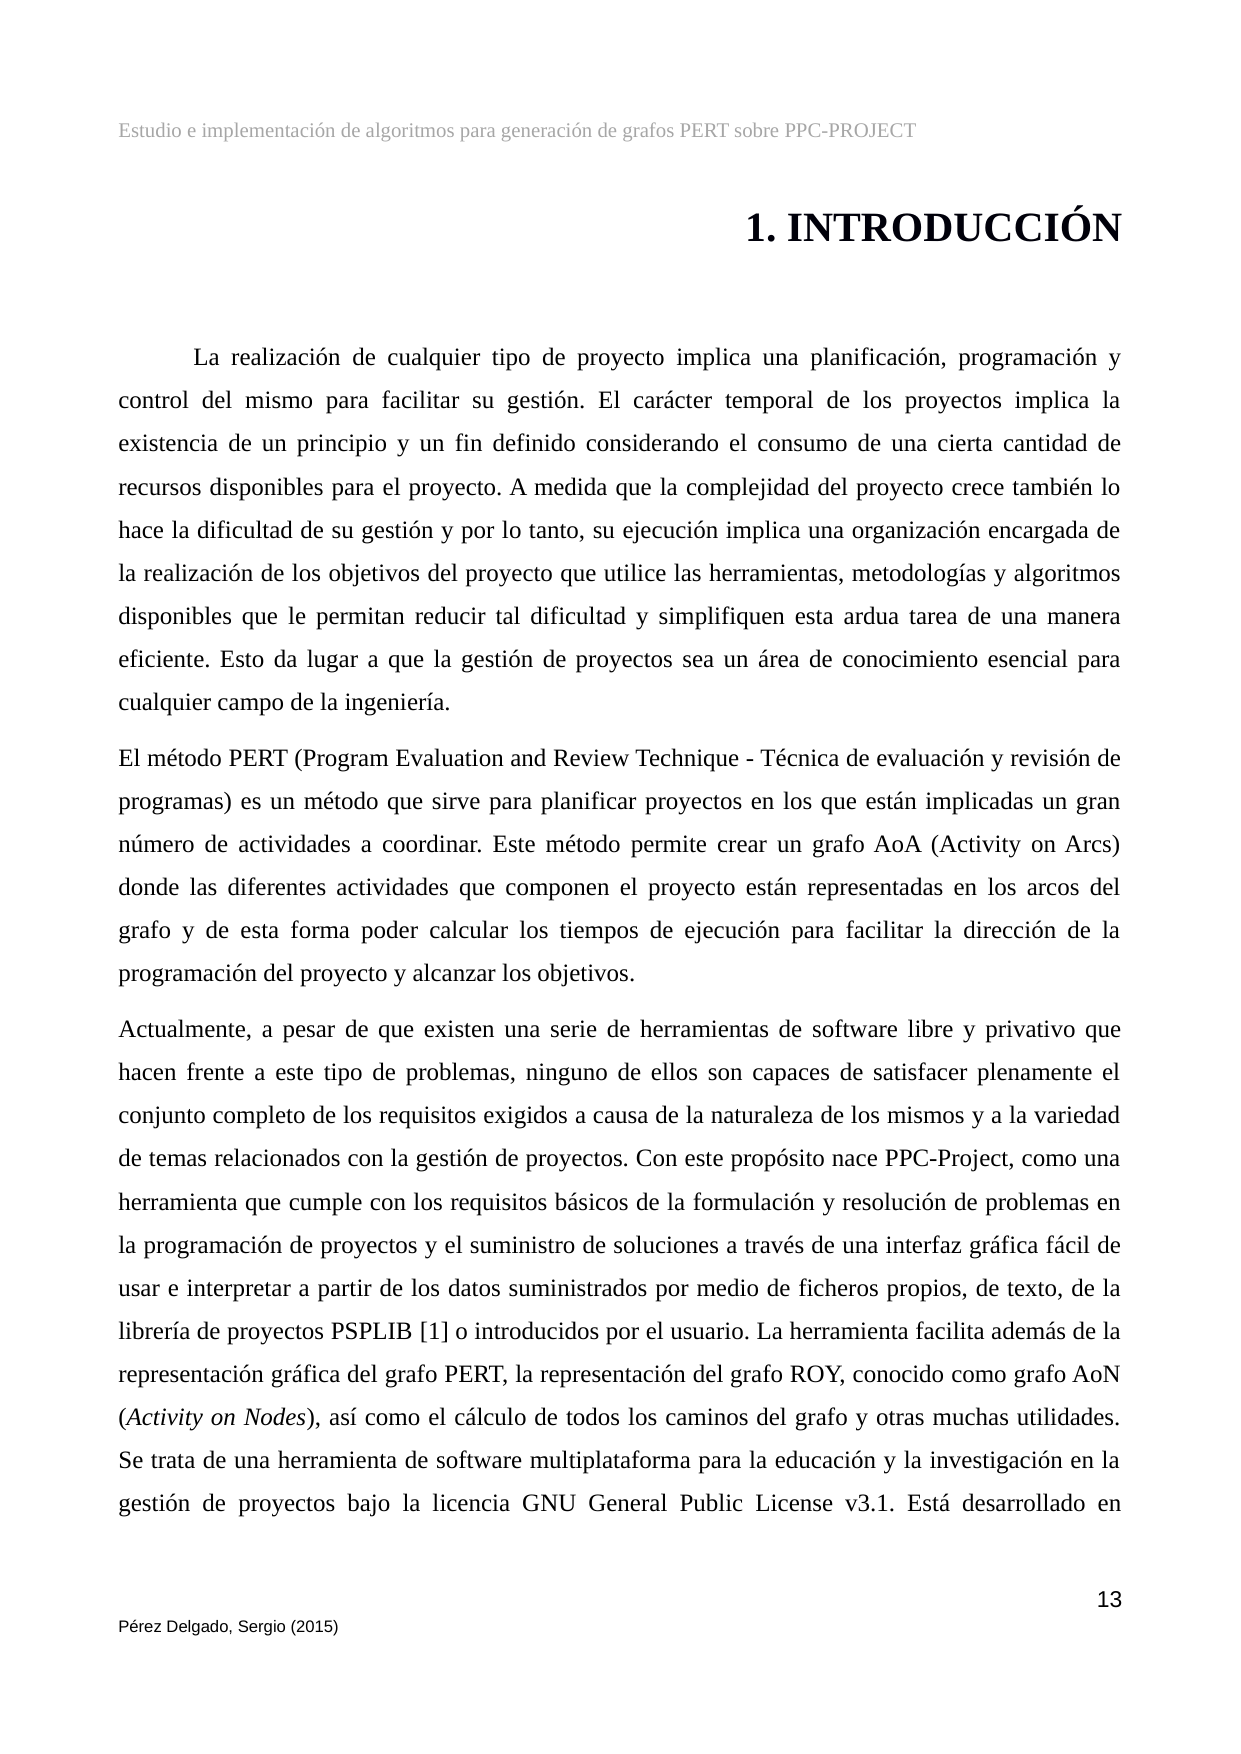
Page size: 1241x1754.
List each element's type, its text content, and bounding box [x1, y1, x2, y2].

text El método PERT (Program Evaluation and Review Technique - Técnica de evaluación y revisión de programas) es un método que sirve para planificar proyectos en los que están implicadas un gran número de actividades a coordinar. Este método permite crear un grafo AoA (Activity on Arcs) donde las diferentes actividades que componen el proyecto están representadas en los arcos del grafo y de esta forma poder calcular los tiempos de ejecución para facilitar la dirección de la programación del proyecto y alcanzar los objetivos. [118, 743, 1122, 987]
text La realización de cualquier tipo de proyecto implica una planificación, programación y control del mismo para facilitar su gestión. El carácter temporal de los proyectos implica la existencia de un principio y un fin definido considerando el consumo de una cierta cantidad de recursos disponibles para el proyecto. A medida que la complejidad del proyecto crece también lo hace la dificultad de su gestión y por lo tanto, su ejecución implica una organización encargada de la realización de los objetivos del proyecto que utilice las herramientas, metodologías y algoritmos disponibles que le permitan reducir tal dificultad y simplifiquen esta ardua tarea de una manera eficiente. Esto da lugar a que la gestión de proyectos sea un área de conocimiento esencial para cualquier campo de la ingeniería. [118, 342, 1122, 716]
subtitle 1. INTRODUCCIÓN [156, 202, 1122, 250]
text Actualmente, a pesar de que existen una serie de herramientas de software libre y privativo que hacen frente a este tipo de problemas, ninguno de ellos son capaces de satisfacer plenamente el conjunto completo de los requisitos exigidos a causa de la naturaleza de los mismos y a la variedad de temas relacionados con la gestión de proyectos. Con este propósito nace PPC-Project, como una herramienta que cumple con los requisitos básicos de la formulación y resolución de problemas en la programación de proyectos y el suministro de soluciones a través de una interfaz gráfica fácil de usar e interpretar a partir de los datos suministrados por medio de ficheros propios, de texto, de la librería de proyectos PSPLIB [1] o introducidos por el usuario. La herramienta facilita además de la representación gráfica del grafo PERT, la representación del grafo ROY, conocido como grafo AoN (Activity on Nodes), así como el cálculo de todos los caminos del grafo y otras muchas utilidades. Se trata de una herramienta de software multiplataforma para la educación y la investigación en la gestión de proyectos bajo la licencia GNU General Public License v3.1. Está desarrollado en [118, 1014, 1122, 1517]
